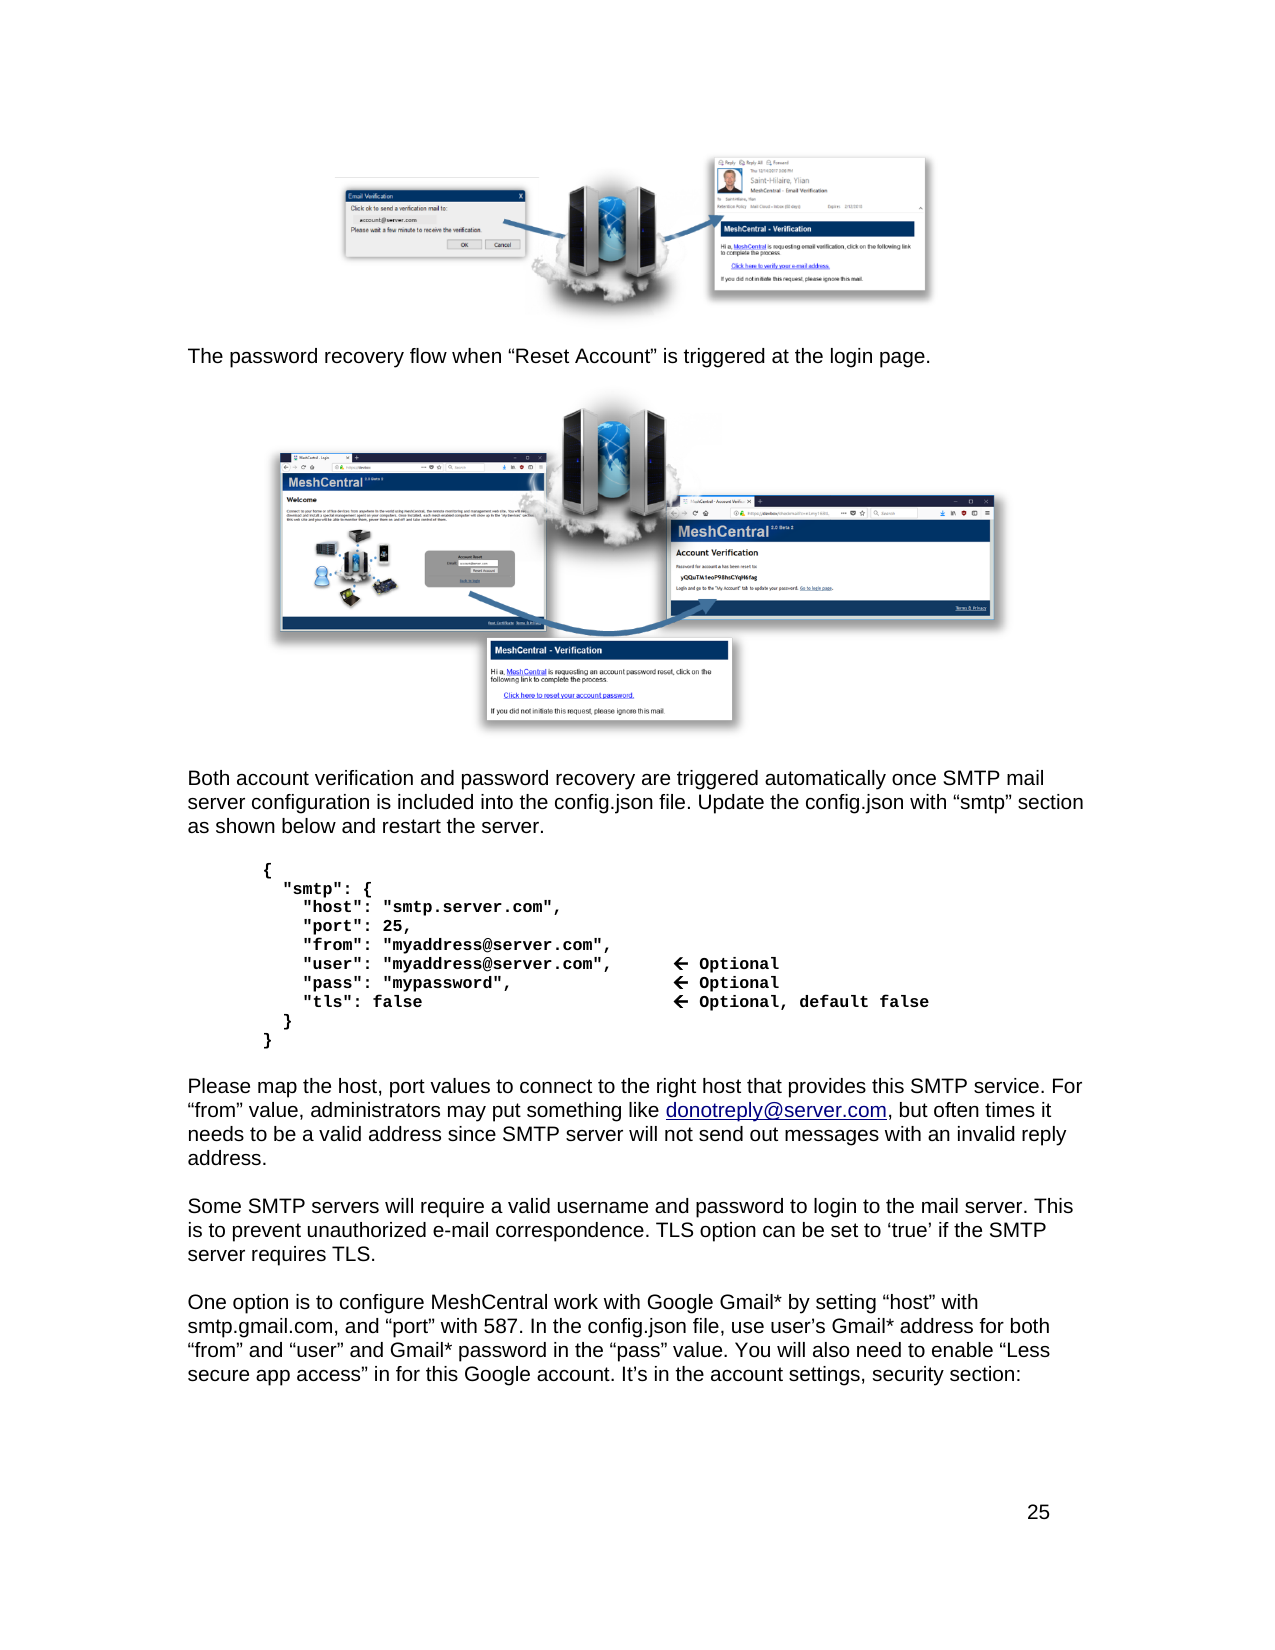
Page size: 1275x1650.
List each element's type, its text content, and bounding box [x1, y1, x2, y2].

text The password recovery flow when “Reset Account” is triggered at the login page. [187, 344, 1087, 368]
text Please map the host, port values to connect to the right host that provides this SMTP service. For “from” value, administrators may put something like donotreply@server.com, but often times it needs to be a valid address since SMTP server will not send out messages with an invalid reply address. [187, 1074, 1087, 1170]
text } [262, 1012, 1087, 1031]
text "user": "myaddress@server.com",  Optional [262, 956, 1087, 974]
text "smtp": { [262, 880, 1087, 899]
text { [262, 861, 1087, 880]
text "from": "myaddress@server.com", [262, 937, 1087, 956]
text "tls": false  Optional, default false [262, 993, 1087, 1012]
text "pass": "mypassword",  Optional [262, 974, 1087, 993]
text One option is to configure MeshCentral work with Google Gmail* by setting “host” with smtp.gmail.com, and “port” with 587. In the config.json file, use user’s Gmail* address for both “from” and “user” and Gmail* password in the “pass” value. You will also need to enable “Less secure app access” in for this Google account. It’s in the account settings, security section: [187, 1289, 1087, 1385]
text "host": "smtp.server.com", [262, 899, 1087, 918]
text Both account verification and password recovery are triggered automatically once SMTP mail server configuration is included into the config.json file. Update the config.json with “smtp” section as shown below and restart the server. [187, 766, 1087, 837]
text "port": 25, [262, 918, 1087, 937]
text } [262, 1031, 1087, 1050]
text Some SMTP servers will require a valid username and password to login to the mail server. This is to prevent unauthorized e-mail correspondence. TLS option can be set to ‘true’ if the SMTP server requires TLS. [187, 1194, 1087, 1266]
